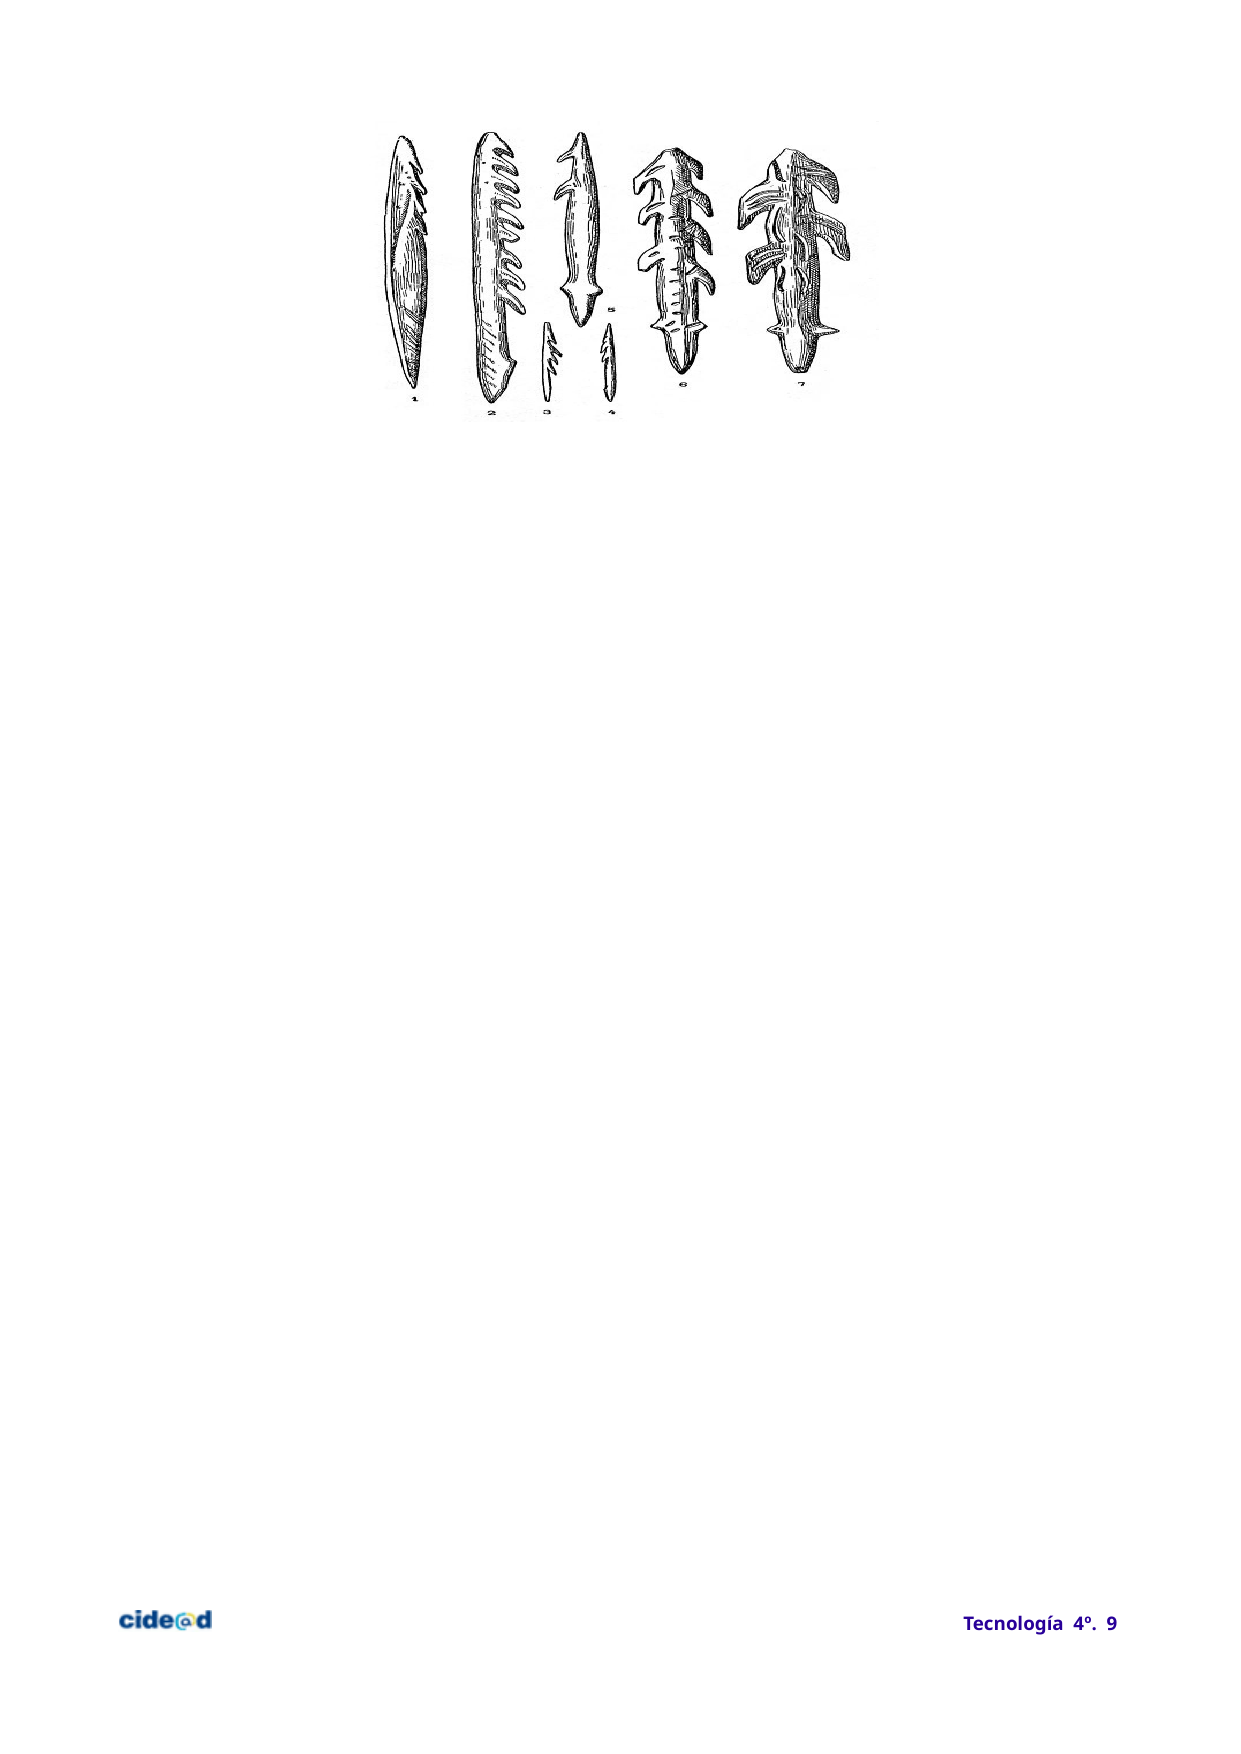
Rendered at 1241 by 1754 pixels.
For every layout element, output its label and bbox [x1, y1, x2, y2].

picture [342, 121, 879, 422]
picture [118, 1610, 212, 1632]
